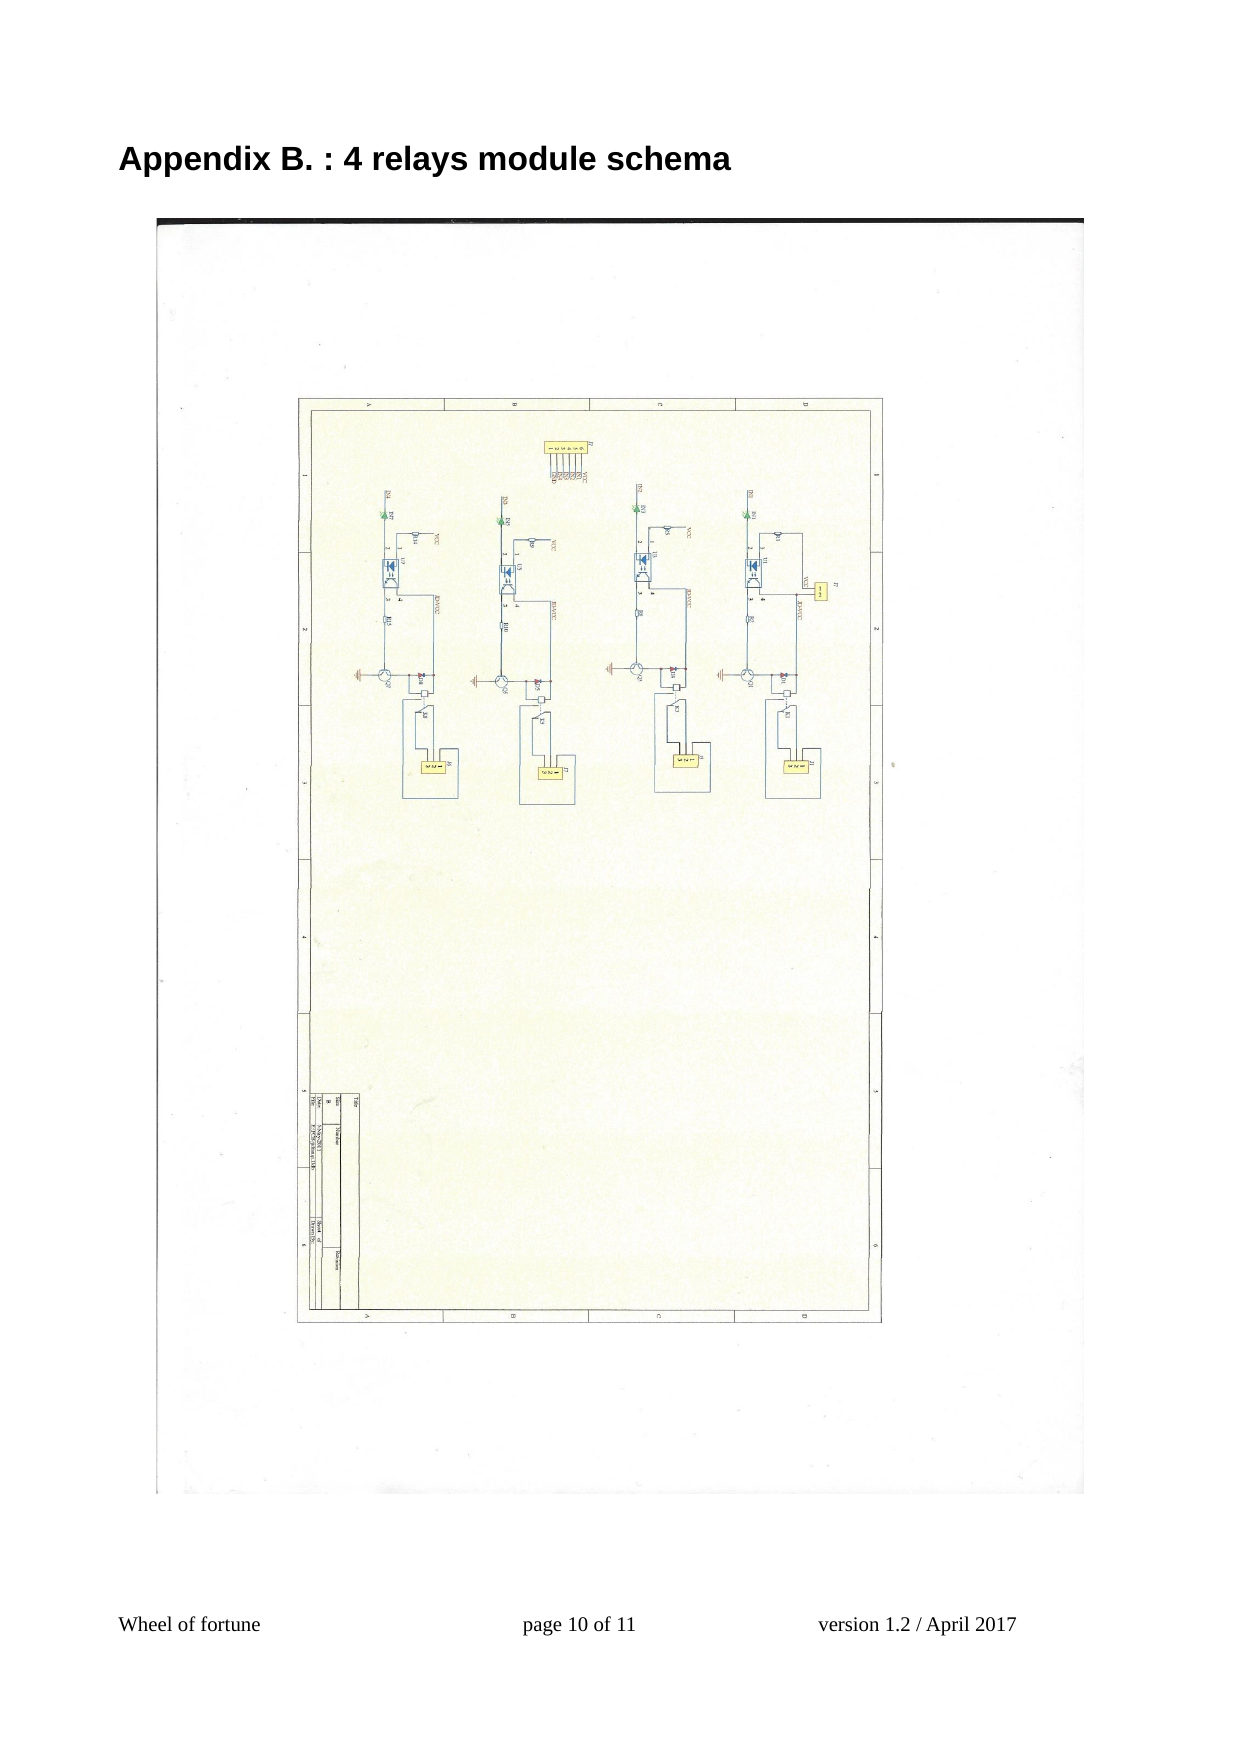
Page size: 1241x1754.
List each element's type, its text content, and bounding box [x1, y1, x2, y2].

subtitle Appendix B. : 4 relays module schema [118, 139, 1122, 178]
picture [156, 218, 1084, 1494]
